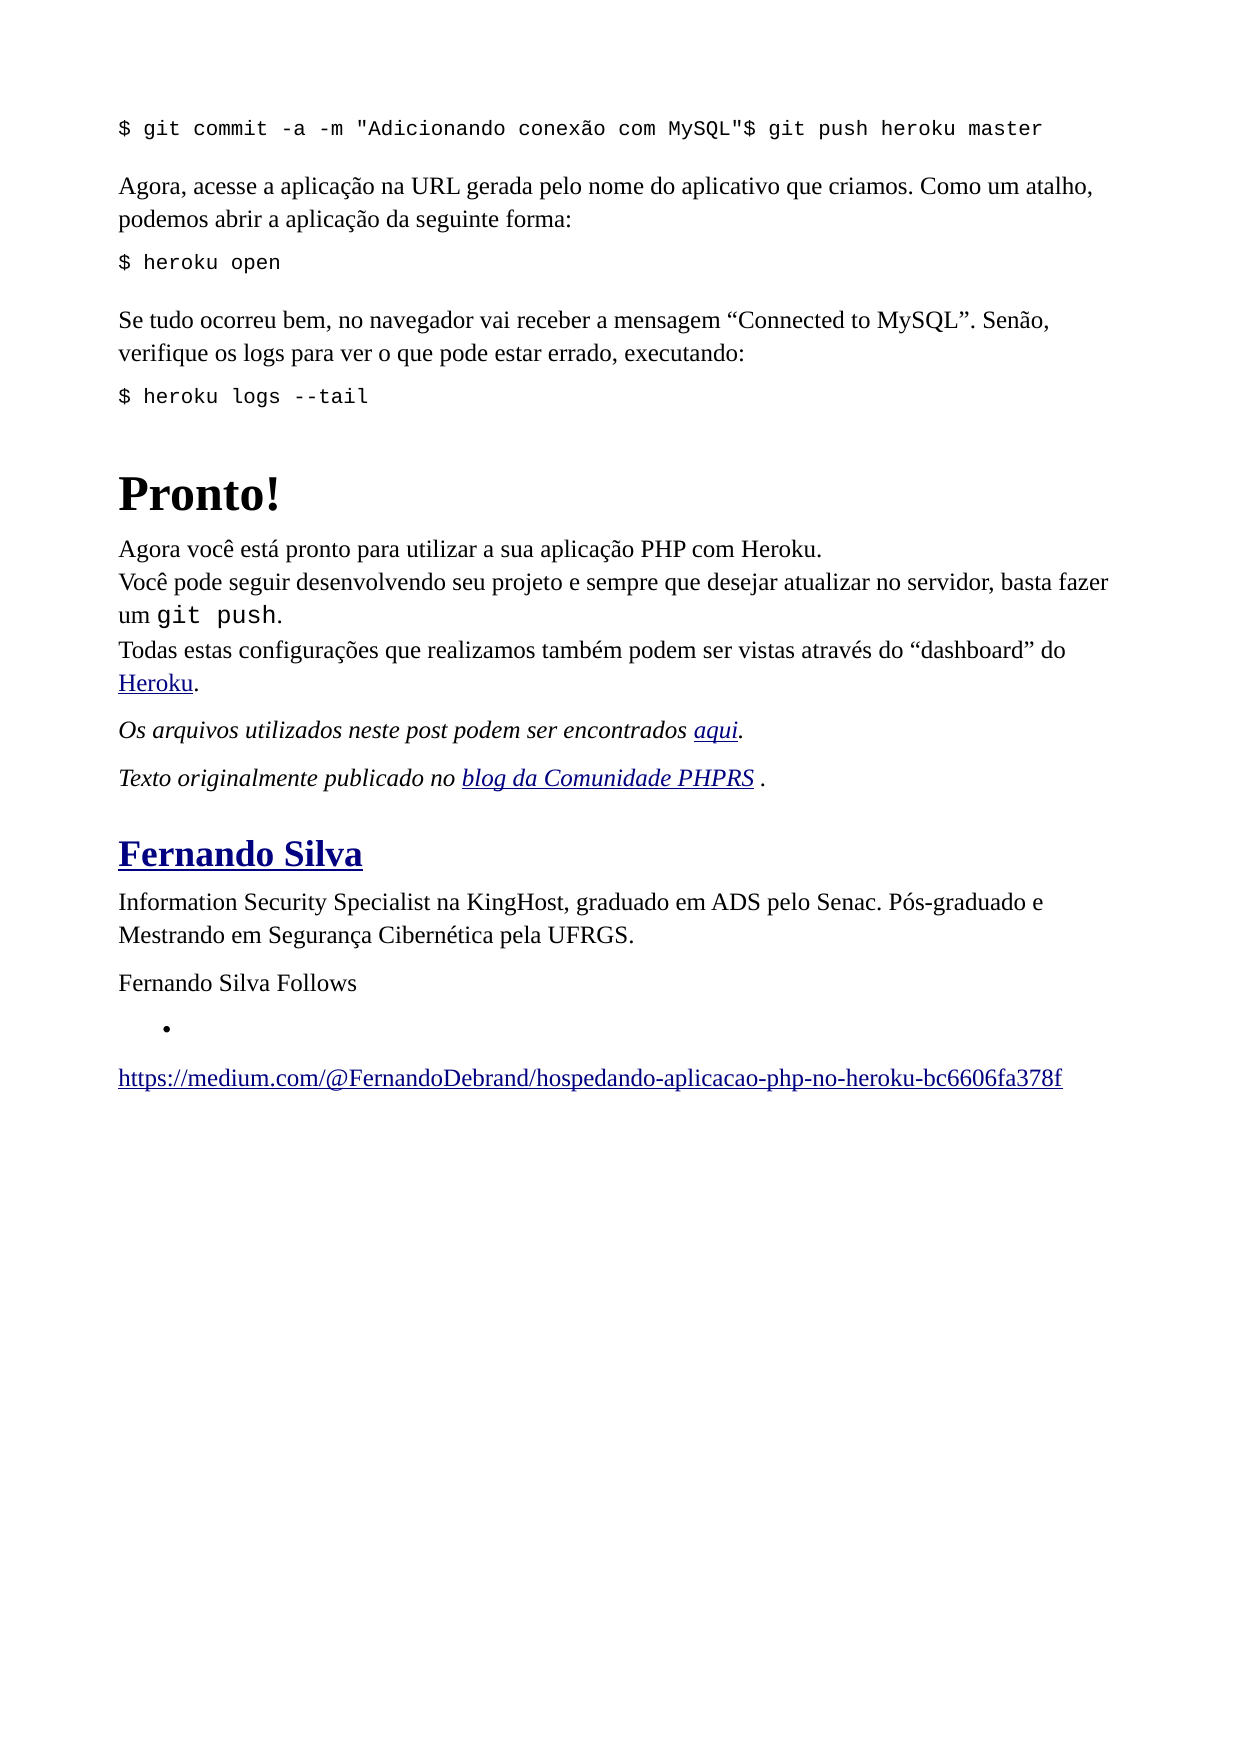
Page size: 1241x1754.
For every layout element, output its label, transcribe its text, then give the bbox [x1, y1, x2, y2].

text Agora, acesse a aplicação na URL gerada pelo nome do aplicativo que criamos. Como um atalho, podemos abrir a aplicação da seguinte forma: [118, 171, 1122, 233]
text Information Security Specialist na KingHost, graduado em ADS pelo Senac. Pós-graduado e Mestrando em Segurança Cibernética pela UFRGS. [118, 887, 1122, 949]
text Se tudo ocorreu bem, no navegador vai receber a mensagem “Connected to MySQL”. Senão, verifique os logs para ver o que pode estar errado, executando: [118, 305, 1122, 367]
text Fernando Silva Follows [118, 968, 1122, 997]
text $ heroku logs --tail [118, 386, 1122, 409]
text $ heroku open [118, 252, 1122, 276]
text Os arquivos utilizados neste post podem ser encontrados aqui. [118, 716, 1122, 744]
text Texto originalmente publicado no blog da Comunidade PHPRS . [118, 763, 1122, 792]
text Agora você está pronto para utilizar a sua aplicação PHP com Heroku. Você pode seguir desenvolvendo seu projeto e sempre que desejar atualizar no servidor, basta fazer um git push. Todas estas configurações que realizamos também podem ser vistas através do “dashboard” do Heroku. [118, 534, 1122, 697]
text https://medium.com/@FernandoDebrand/hospedando-aplicacao-php-no-heroku-bc6606fa378f [118, 1063, 1122, 1092]
text $ git commit -a -m "Adicionando conexão com MySQL"$ git push heroku master [118, 118, 1122, 142]
subtitle Pronto! [118, 464, 1122, 521]
subtitle Fernando Silva [118, 832, 1122, 875]
